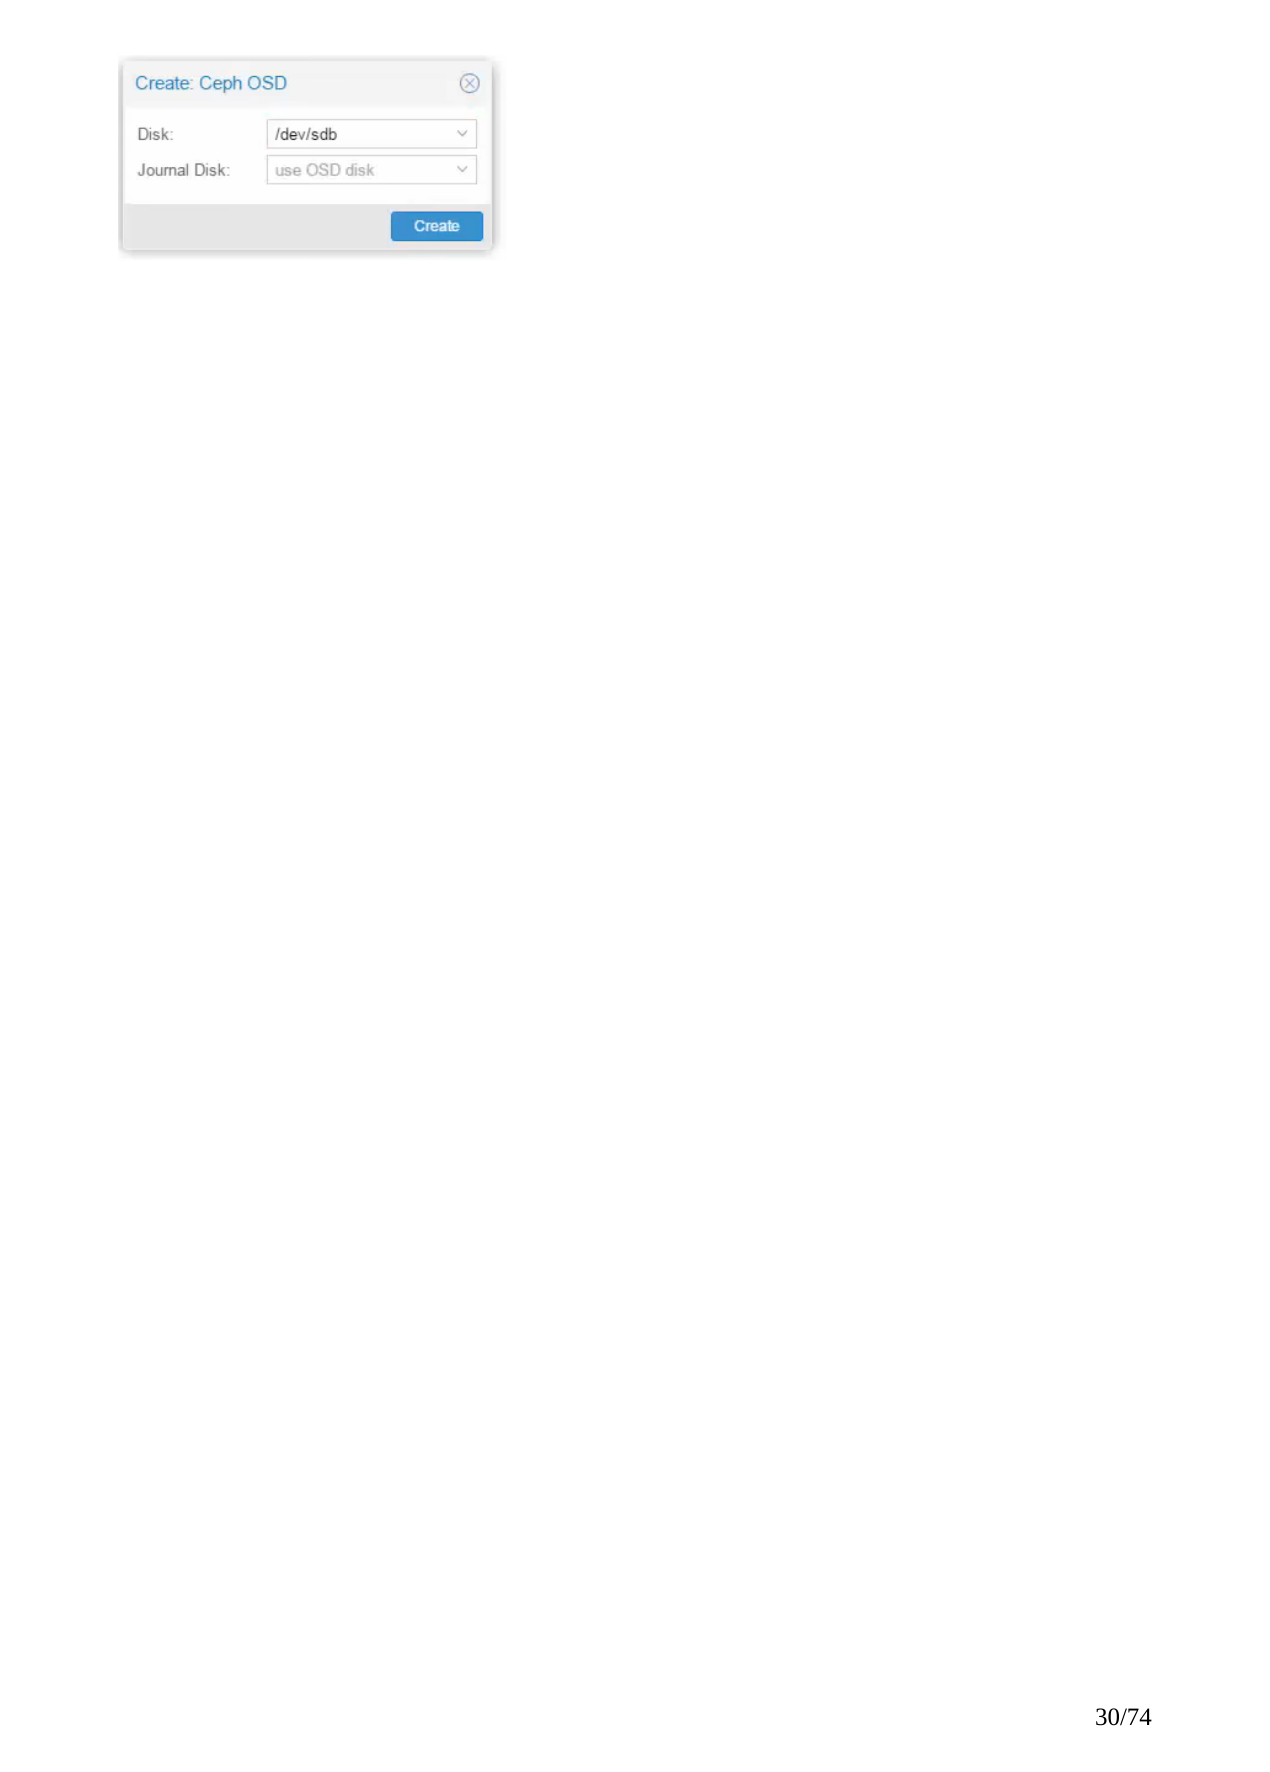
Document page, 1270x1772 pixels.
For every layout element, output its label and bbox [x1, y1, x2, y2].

picture [118, 55, 508, 261]
